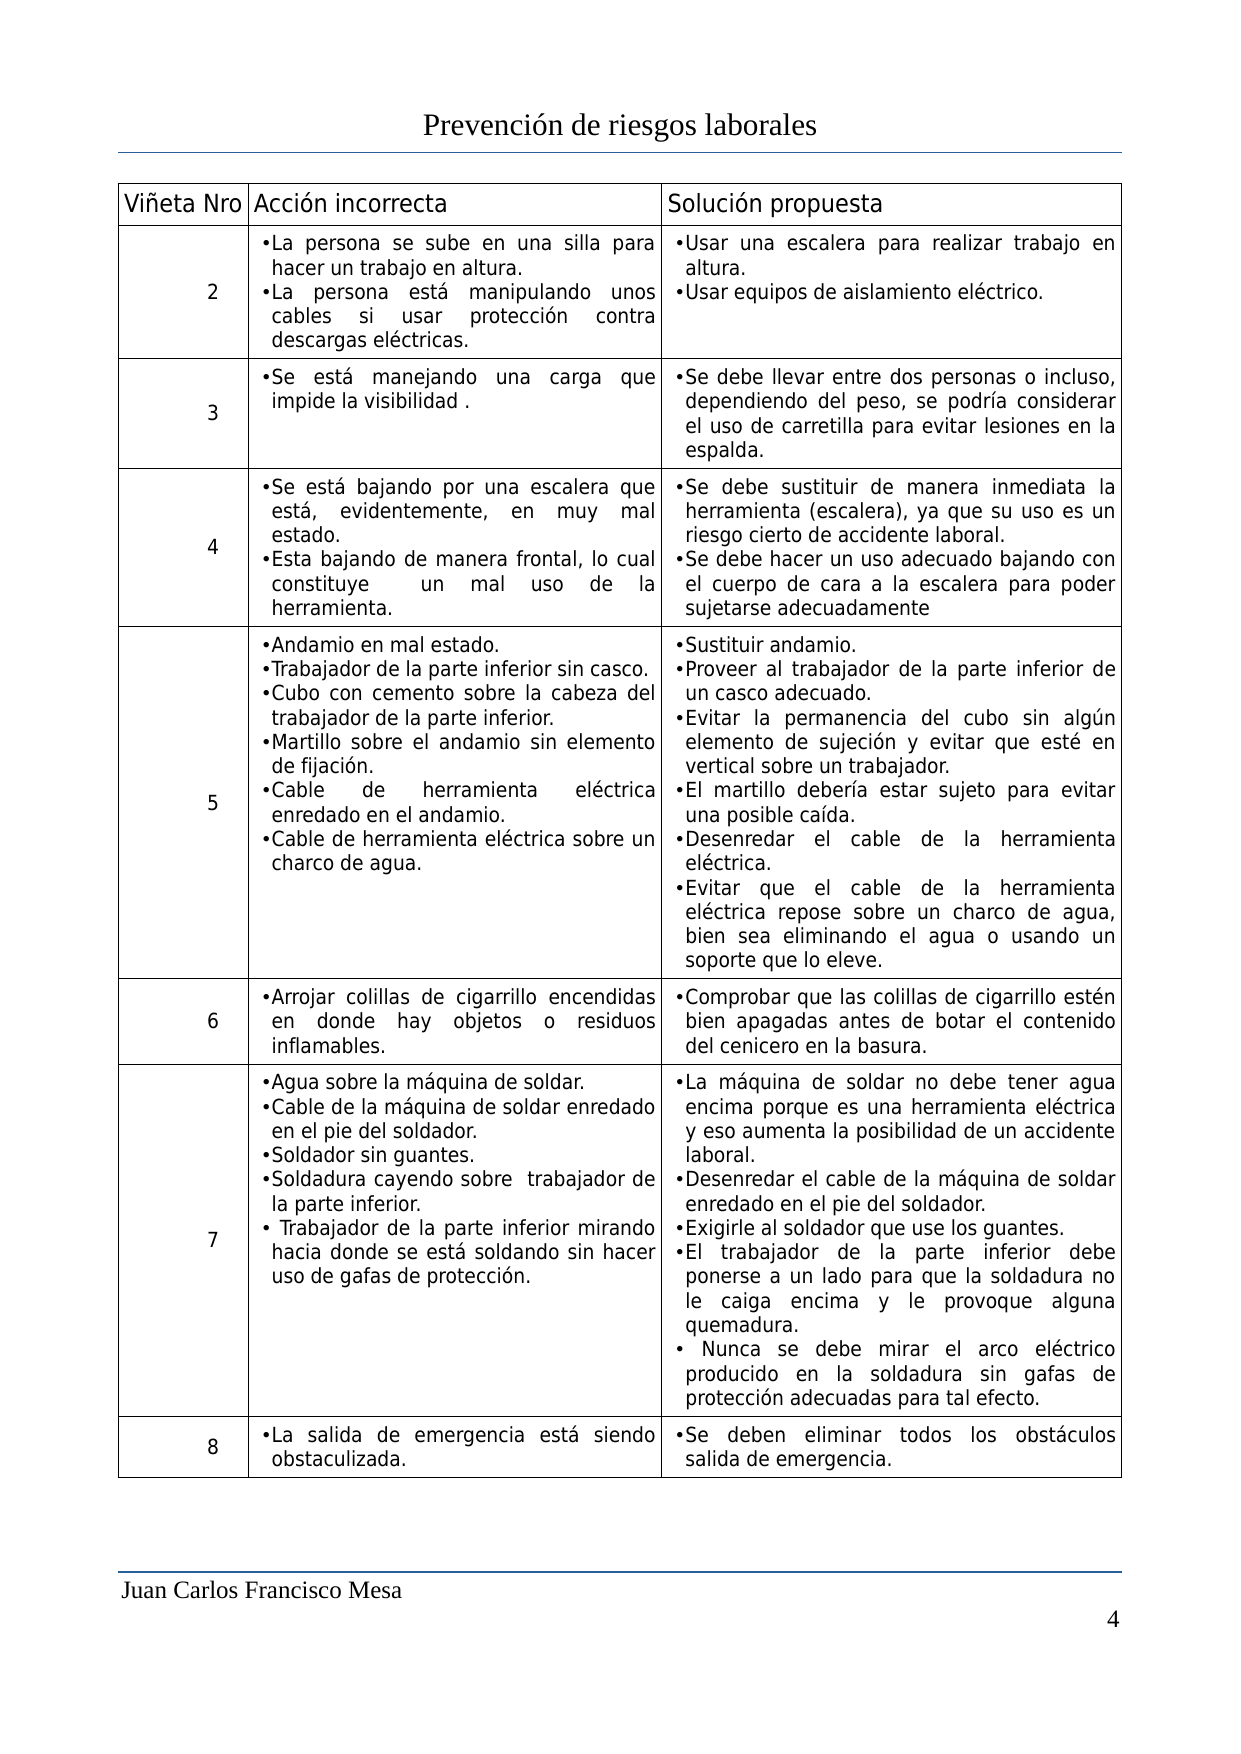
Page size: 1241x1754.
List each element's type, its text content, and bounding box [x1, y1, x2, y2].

table_cell Se debe llevar entre dos personas o incluso, dependiendo del peso, se podría considerar el uso de carretilla para evitar lesiones en la espalda. [662, 359, 1121, 468]
table_cell Se deben eliminar todos los obstáculos salida de emergencia. [662, 1417, 1121, 1477]
table_header Solución propuesta [662, 184, 1121, 224]
table_cell 8 [119, 1417, 248, 1477]
table_header Acción incorrecta [249, 184, 661, 224]
table_cell Comprobar que las colillas de cigarrillo estén bien apagadas antes de botar el contenido del cenicero en la basura. [662, 979, 1121, 1064]
table_cell La persona se sube en una silla para hacer un trabajo en altura. La persona está manipulando unos cables si usar protección contra descargas eléctricas. [249, 226, 661, 358]
table_cell Se está bajando por una escalera que está, evidentemente, en muy mal estado. Esta bajando de manera frontal, lo cual constituye un mal uso de la herramienta. [249, 469, 661, 626]
table_cell Usar una escalera para realizar trabajo en altura. Usar equipos de aislamiento eléctrico. [662, 226, 1121, 358]
table_cell 3 [119, 359, 248, 468]
table_cell Se debe sustituir de manera inmediata la herramienta (escalera), ya que su uso es un riesgo cierto de accidente laboral. Se debe hacer un uso adecuado bajando con el cuerpo de cara a la escalera para poder sujetarse adecuadamente [662, 469, 1121, 626]
table_cell 6 [119, 979, 248, 1064]
table_cell Se está manejando una carga que impide la visibilidad . [249, 359, 661, 468]
table_cell 5 [119, 627, 248, 978]
table_cell Sustituir andamio. Proveer al trabajador de la parte inferior de un casco adecuado. Evitar la permanencia del cubo sin algún elemento de sujeción y evitar que esté en vertical sobre un trabajador. El martillo debería estar sujeto para evitar una posible caída. Desenredar el cable de la herramienta eléctrica. Evitar que el cable de la herramienta eléctrica repose sobre un charco de agua, bien sea eliminando el agua o usando un soporte que lo eleve. [662, 627, 1121, 978]
table_cell 4 [119, 469, 248, 626]
table_cell La salida de emergencia está siendo obstaculizada. [249, 1417, 661, 1477]
table_cell La máquina de soldar no debe tener agua encima porque es una herramienta eléctrica y eso aumenta la posibilidad de un accidente laboral. Desenredar el cable de la máquina de soldar enredado en el pie del soldador. Exigirle al soldador que use los guantes. El trabajador de la parte inferior debe ponerse a un lado para que la soldadura no le caiga encima y le provoque alguna quemadura. Nunca se debe mirar el arco eléctrico producido en la soldadura sin gafas de protección adecuadas para tal efecto. [662, 1065, 1121, 1416]
table_cell Andamio en mal estado. Trabajador de la parte inferior sin casco. Cubo con cemento sobre la cabeza del trabajador de la parte inferior. Martillo sobre el andamio sin elemento de fijación. Cable de herramienta eléctrica enredado en el andamio. Cable de herramienta eléctrica sobre un charco de agua. [249, 627, 661, 978]
table_cell 7 [119, 1065, 248, 1416]
table_cell Arrojar colillas de cigarrillo encendidas en donde hay objetos o residuos inflamables. [249, 979, 661, 1064]
table_header Viñeta Nro [119, 184, 248, 224]
table_cell Agua sobre la máquina de soldar. Cable de la máquina de soldar enredado en el pie del soldador. Soldador sin guantes. Soldadura cayendo sobre trabajador de la parte inferior. Trabajador de la parte inferior mirando hacia donde se está soldando sin hacer uso de gafas de protección. [249, 1065, 661, 1416]
table_cell 2 [119, 226, 248, 358]
